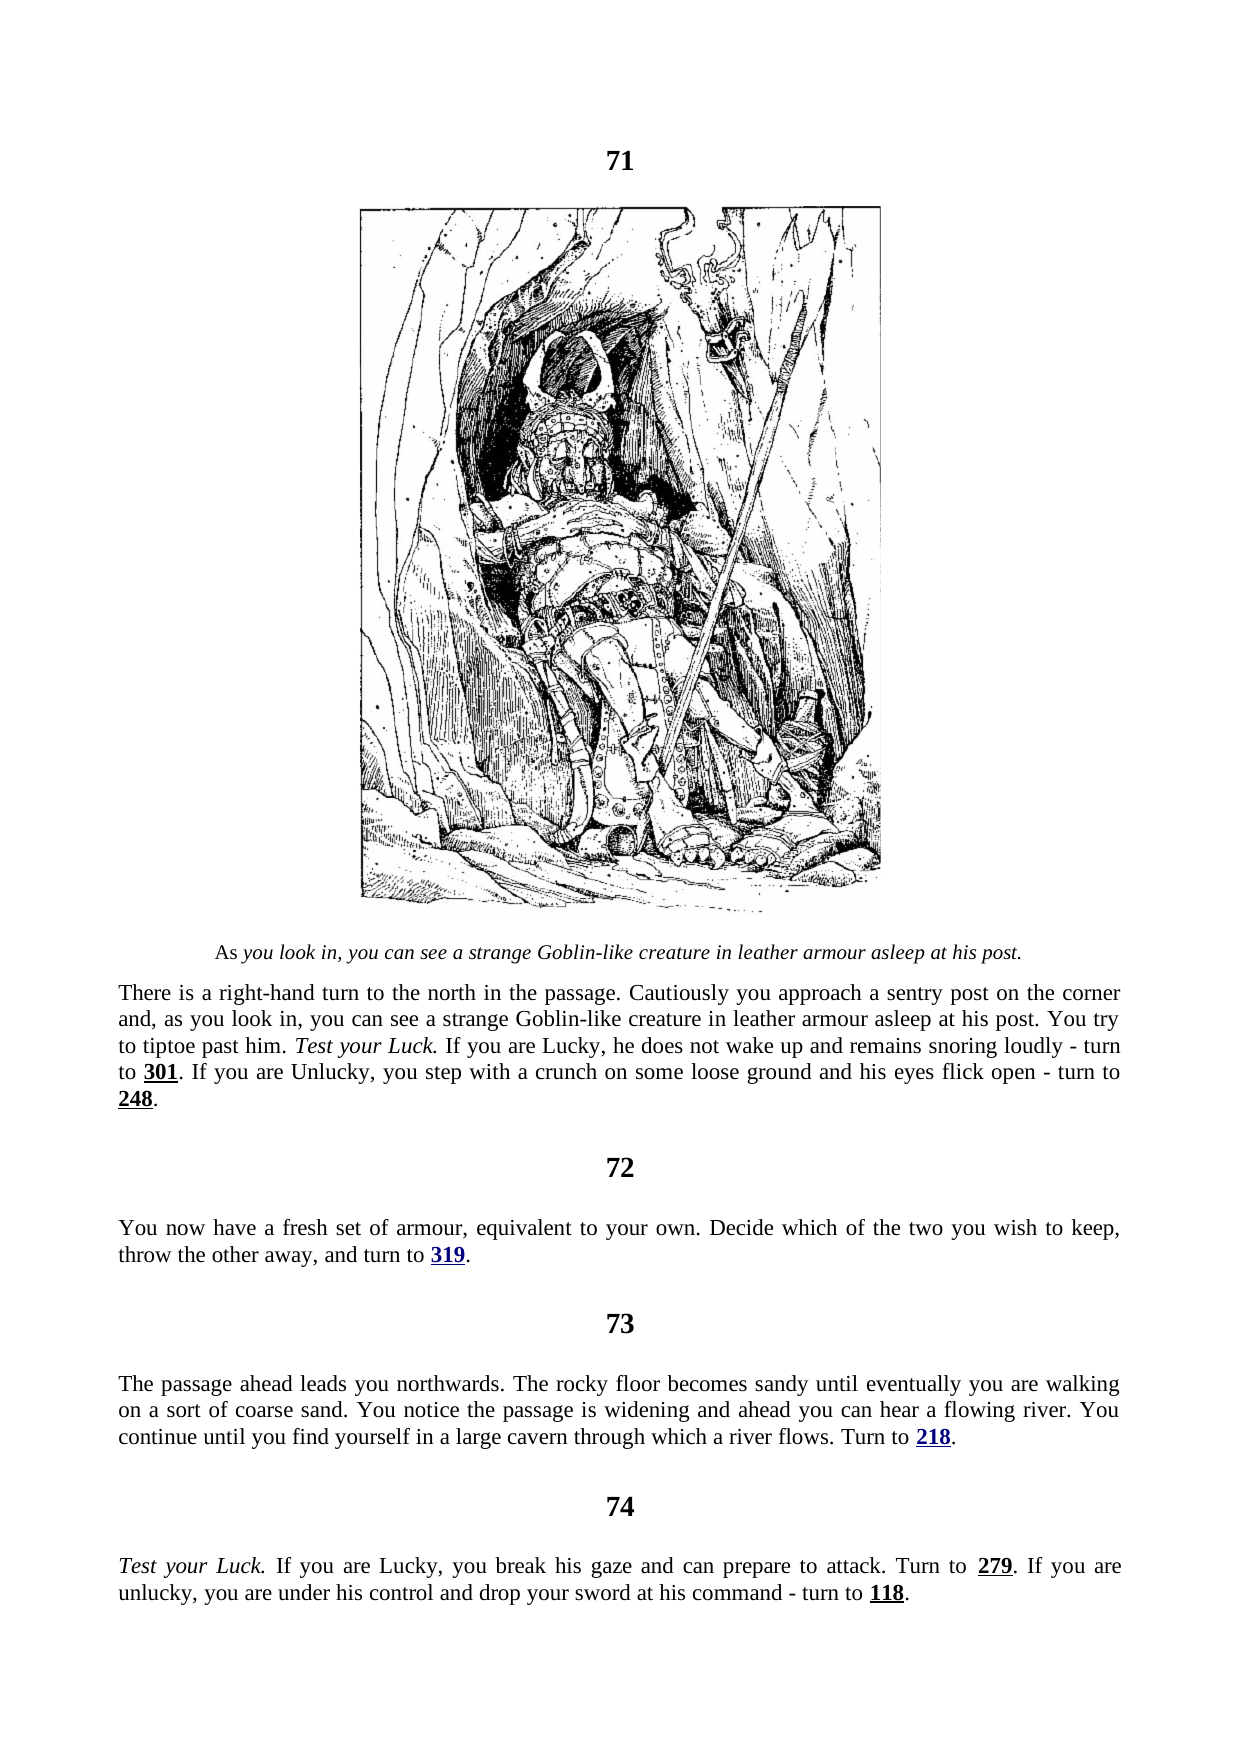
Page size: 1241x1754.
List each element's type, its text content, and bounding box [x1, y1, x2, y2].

text As you look in, you can see a strange Goblin-like creature in leather armour asleep at his post. [118, 206, 1122, 964]
subtitle 71 [118, 143, 1122, 176]
picture [359, 206, 881, 916]
text There is a right-hand turn to the north in the passage. Cautiously you approach a sentry post on the corner and, as you look in, you can see a strange Goblin-like creature in leather armour asleep at his post. You try to tiptoe past him. Test your Luck. If you are Lucky, he does not wake up and remains snoring loudly - turn to 301. If you are Unlucky, you step with a crunch on some loose ground and his eyes flick open - turn to 248. [118, 978, 1122, 1111]
subtitle 73 [118, 1307, 1122, 1340]
text Test your Luck. If you are Lucky, you break his gaze and can prepare to attack. Turn to 279. If you are unlucky, you are under his control and drop your sword at his command - turn to 118. [118, 1552, 1122, 1605]
subtitle 72 [118, 1151, 1122, 1184]
text The passage ahead leads you northwards. The rocky floor becomes sandy until eventually you are walking on a sort of coarse sand. You notice the passage is widening and ahead you can hear a flowing river. You continue until you find yourself in a large cavern through which a river flows. Turn to 218. [118, 1369, 1122, 1449]
subtitle 74 [118, 1489, 1122, 1522]
text You now have a fresh set of armour, equivalent to your own. Decide which of the two you wish to keep, throw the other away, and turn to 319. [118, 1214, 1122, 1267]
